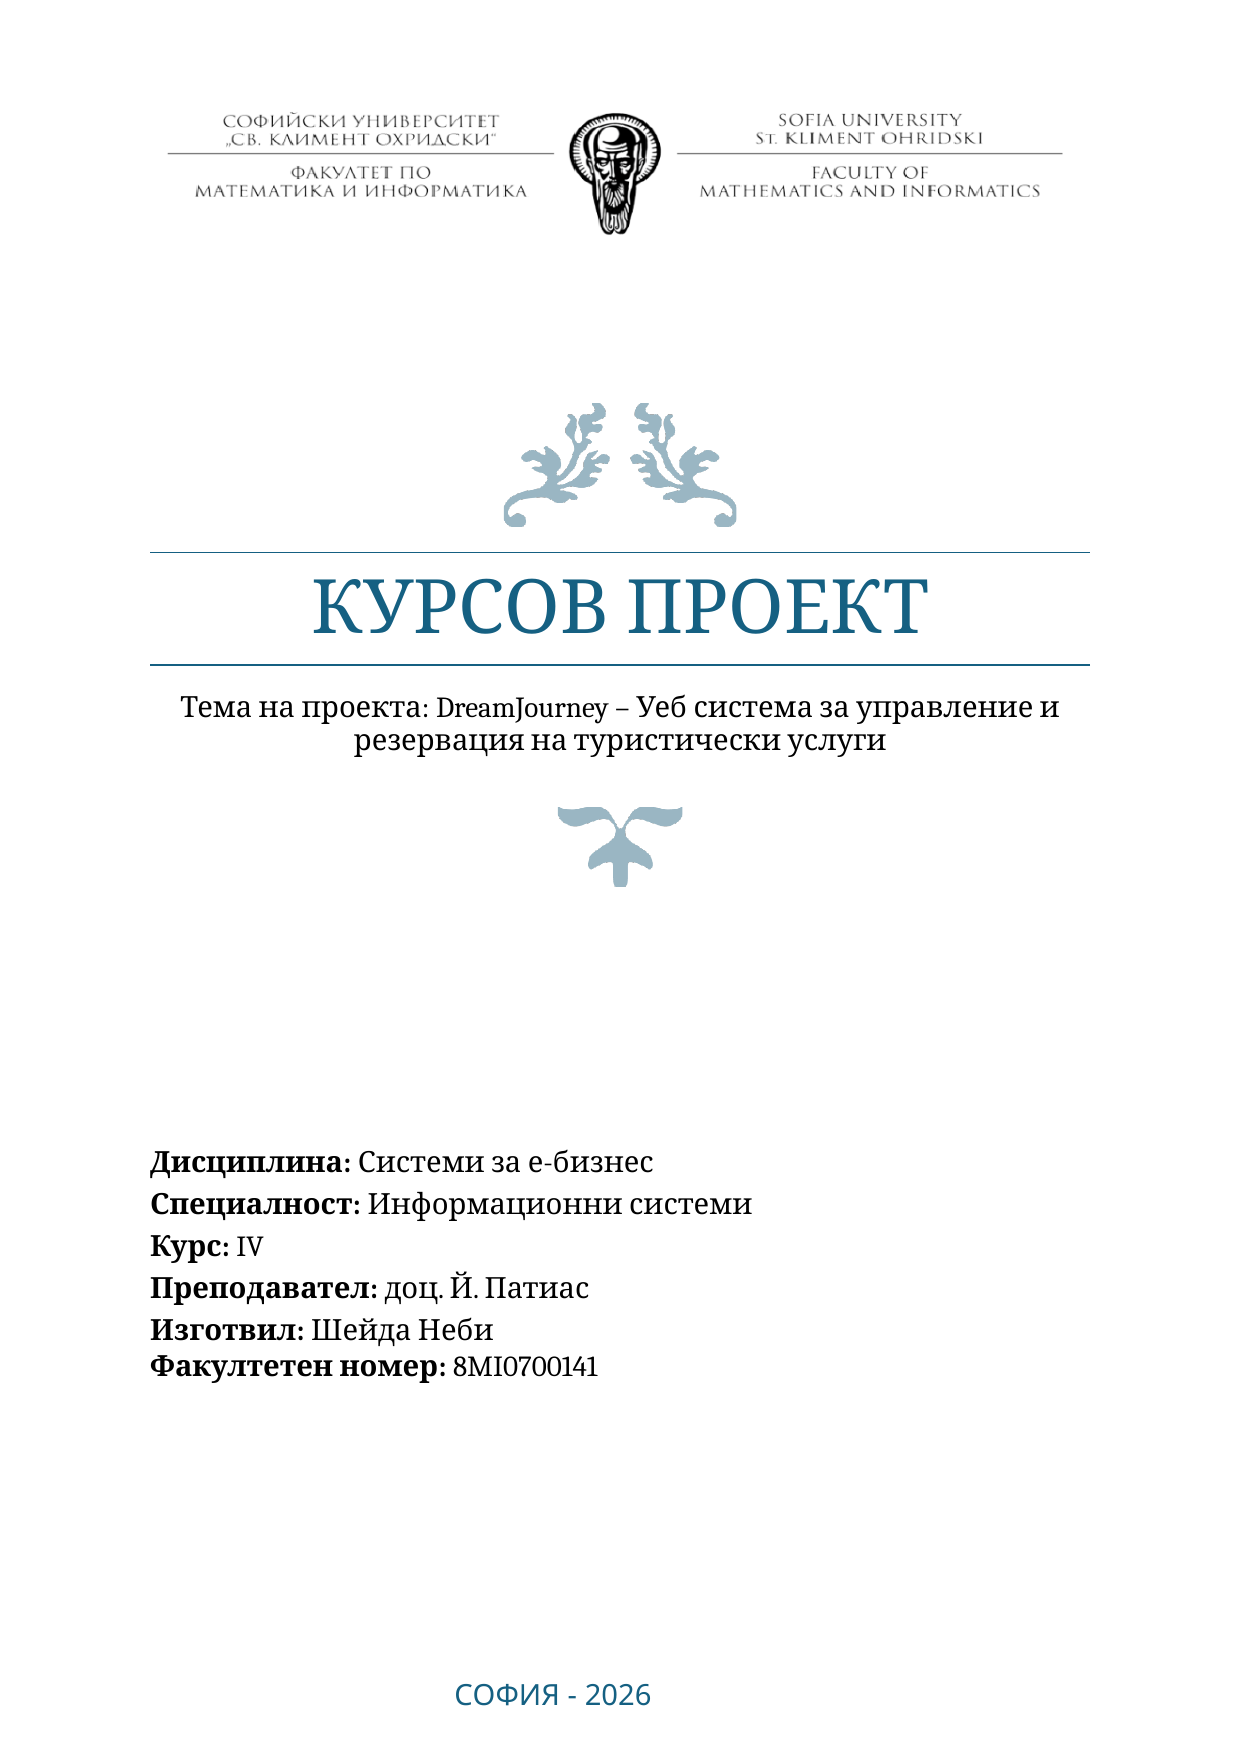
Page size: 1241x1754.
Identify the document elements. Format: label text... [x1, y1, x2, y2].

text Специалност: Информационни системи [150, 1188, 1090, 1221]
text Тема на проекта: DreamJourney – Уеб система за управление и резервация на туристически услуги [150, 691, 1090, 758]
text Дисциплина: Системи за е-бизнес [150, 1146, 1090, 1179]
text София - 2026 [15, 1674, 1090, 1714]
text Курс: IV [150, 1230, 1090, 1263]
text Курсов проект [150, 553, 1090, 664]
text Преподавател: доц. Й. Патиас [150, 1272, 1090, 1306]
text Изготвил: Шейда Неби Факултетен номер: 8MI0700141 [150, 1314, 1090, 1383]
